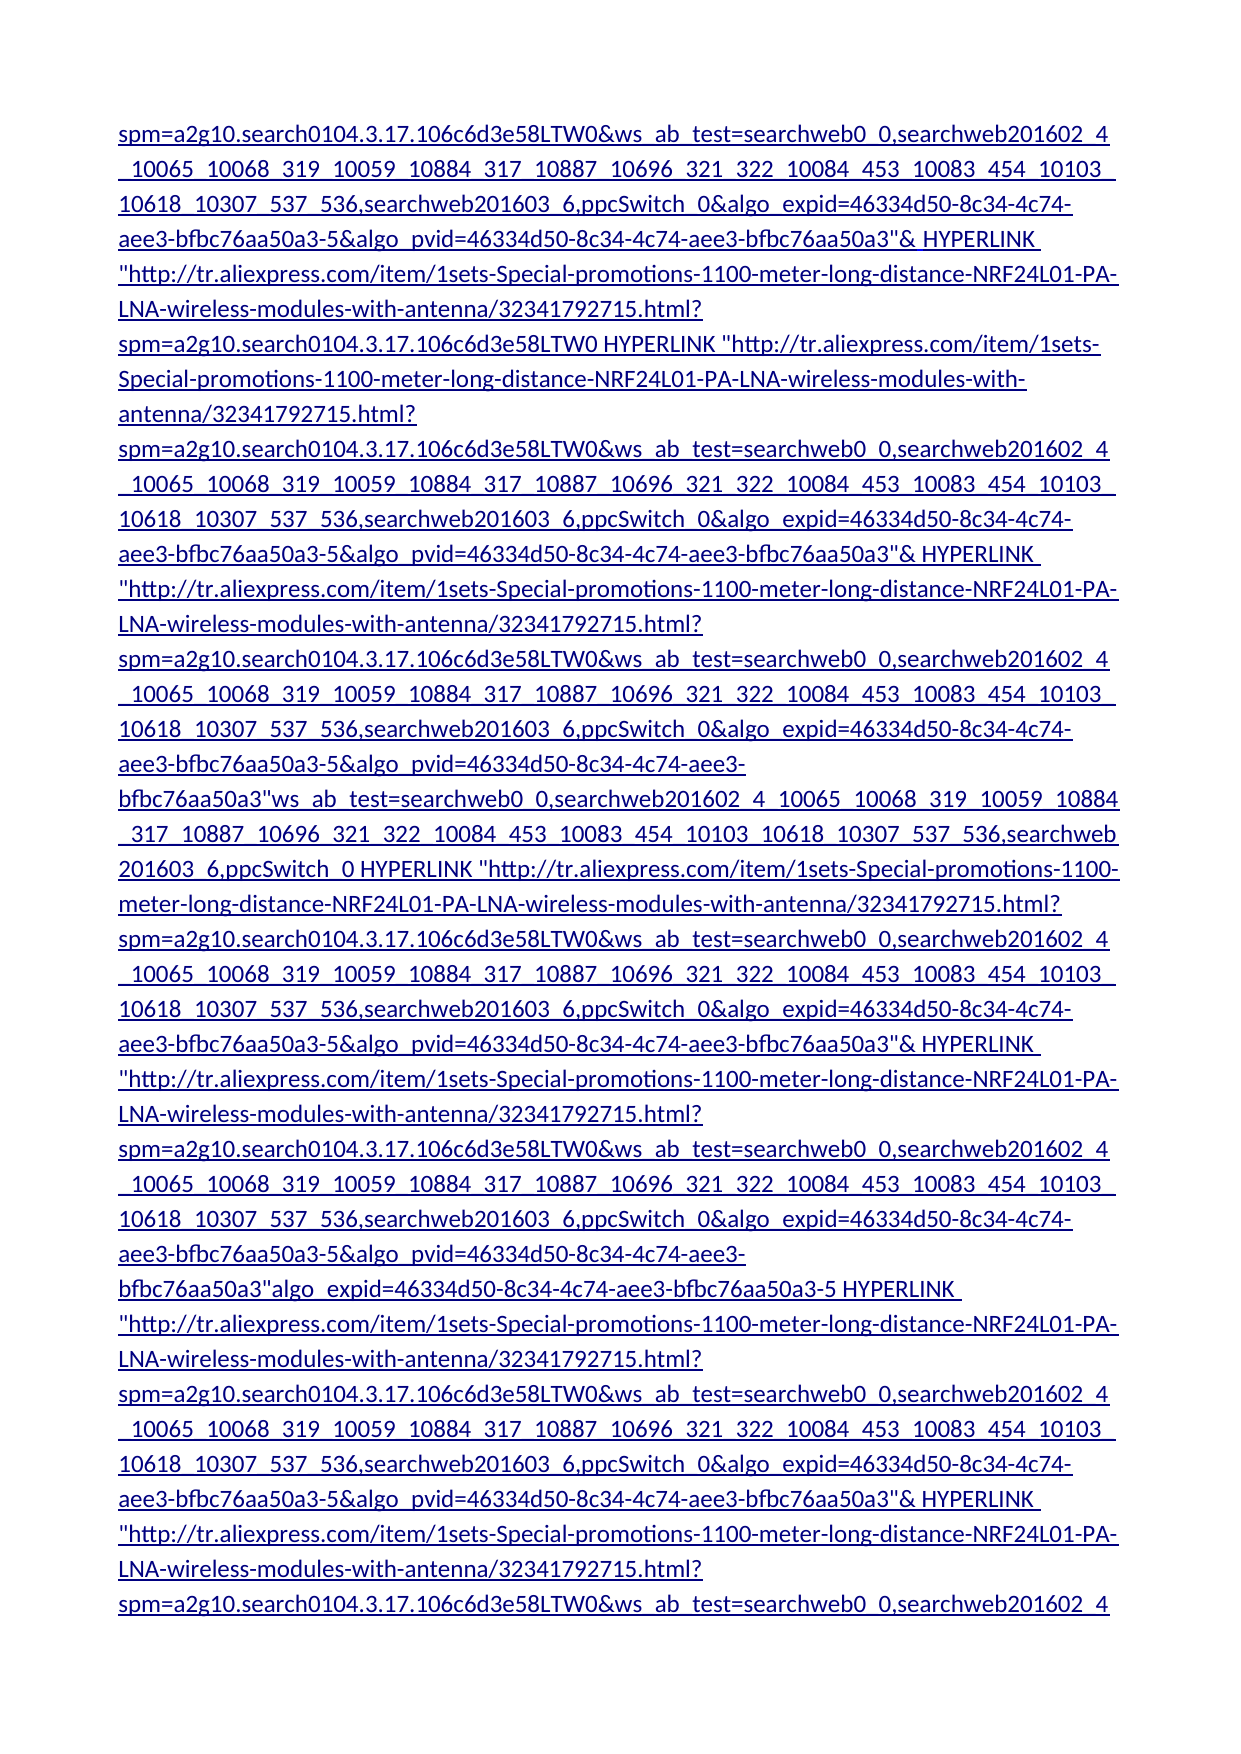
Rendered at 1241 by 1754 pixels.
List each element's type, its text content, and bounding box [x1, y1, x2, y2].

text spm=a2g10.search0104.3.17.106c6d3e58LTW0&ws_ab_test=searchweb0_0,searchweb201602_4_10065_10068_319_10059_10884_317_10887_10696_321_322_10084_453_10083_454_10103_10618_10307_537_536,searchweb201603_6,ppcSwitch_0&algo_expid=46334d50-8c34-4c74-aee3-bfbc76aa50a3-5&algo_pvid=46334d50-8c34-4c74-aee3-bfbc76aa50a3"& HYPERLINK "http://tr.aliexpress.com/item/1sets-Special-promotions-1100-meter-long-distance-NRF24L01-PA-LNA-wireless-modules-with-antenna/32341792715.html?spm=a2g10.search0104.3.17.106c6d3e58LTW0 HYPERLINK "http://tr.aliexpress.com/item/1sets-Special-promotions-1100-meter-long-distance-NRF24L01-PA-LNA-wireless-modules-with-antenna/32341792715.html?spm=a2g10.search0104.3.17.106c6d3e58LTW0&ws_ab_test=searchweb0_0,searchweb201602_4_10065_10068_319_10059_10884_317_10887_10696_321_322_10084_453_10083_454_10103_10618_10307_537_536,searchweb201603_6,ppcSwitch_0&algo_expid=46334d50-8c34-4c74-aee3-bfbc76aa50a3-5&algo_pvid=46334d50-8c34-4c74-aee3-bfbc76aa50a3"& HYPERLINK "http://tr.aliexpress.com/item/1sets-Special-promotions-1100-meter-long-distance-NRF24L01-PA-LNA-wireless-modules-with-antenna/32341792715.html?spm=a2g10.search0104.3.17.106c6d3e58LTW0&ws_ab_test=searchweb0_0,searchweb201602_4_10065_10068_319_10059_10884_317_10887_10696_321_322_10084_453_10083_454_10103_10618_10307_537_536,searchweb201603_6,ppcSwitch_0&algo_expid=46334d50-8c34-4c74-aee3-bfbc76aa50a3-5&algo_pvid=46334d50-8c34-4c74-aee3-bfbc76aa50a3"ws_ab_test=searchweb0_0,searchweb201602_4_10065_10068_319_10059_10884_317_10887_10696_321_322_10084_453_10083_454_10103_10618_10307_537_536,searchweb201603_6,ppcSwitch_0 HYPERLINK "http://tr.aliexpress.com/item/1sets-Special-promotions-1100-meter-long-distance-NRF24L01-PA-LNA-wireless-modules-with-antenna/32341792715.html?spm=a2g10.search0104.3.17.106c6d3e58LTW0&ws_ab_test=searchweb0_0,searchweb201602_4_10065_10068_319_10059_10884_317_10887_10696_321_322_10084_453_10083_454_10103_10618_10307_537_536,searchweb201603_6,ppcSwitch_0&algo_expid=46334d50-8c34-4c74-aee3-bfbc76aa50a3-5&algo_pvid=46334d50-8c34-4c74-aee3-bfbc76aa50a3"& HYPERLINK "http://tr.aliexpress.com/item/1sets-Special-promotions-1100-meter-long-distance-NRF24L01-PA-LNA-wireless-modules-with-antenna/32341792715.html?spm=a2g10.search0104.3.17.106c6d3e58LTW0&ws_ab_test=searchweb0_0,searchweb201602_4_10065_10068_319_10059_10884_317_10887_10696_321_322_10084_453_10083_454_10103_10618_10307_537_536,searchweb201603_6,ppcSwitch_0&algo_expid=46334d50-8c34-4c74-aee3-bfbc76aa50a3-5&algo_pvid=46334d50-8c34-4c74-aee3-bfbc76aa50a3"algo_expid=46334d50-8c34-4c74-aee3-bfbc76aa50a3-5 HYPERLINK "http://tr.aliexpress.com/item/1sets-Special-promotions-1100-meter-long-distance-NRF24L01-PA-LNA-wireless-modules-with-antenna/32341792715.html?spm=a2g10.search0104.3.17.106c6d3e58LTW0&ws_ab_test=searchweb0_0,searchweb201602_4_10065_10068_319_10059_10884_317_10887_10696_321_322_10084_453_10083_454_10103_10618_10307_537_536,searchweb201603_6,ppcSwitch_0&algo_expid=46334d50-8c34-4c74-aee3-bfbc76aa50a3-5&algo_pvid=46334d50-8c34-4c74-aee3-bfbc76aa50a3"& HYPERLINK "http://tr.aliexpress.com/item/1sets-Special-promotions-1100-meter-long-distance-NRF24L01-PA-LNA-wireless-modules-with-antenna/32341792715.html?spm=a2g10.search0104.3.17.106c6d3e58LTW0&ws_ab_test=searchweb0_0,searchweb201602_4 [118, 118, 1122, 1619]
